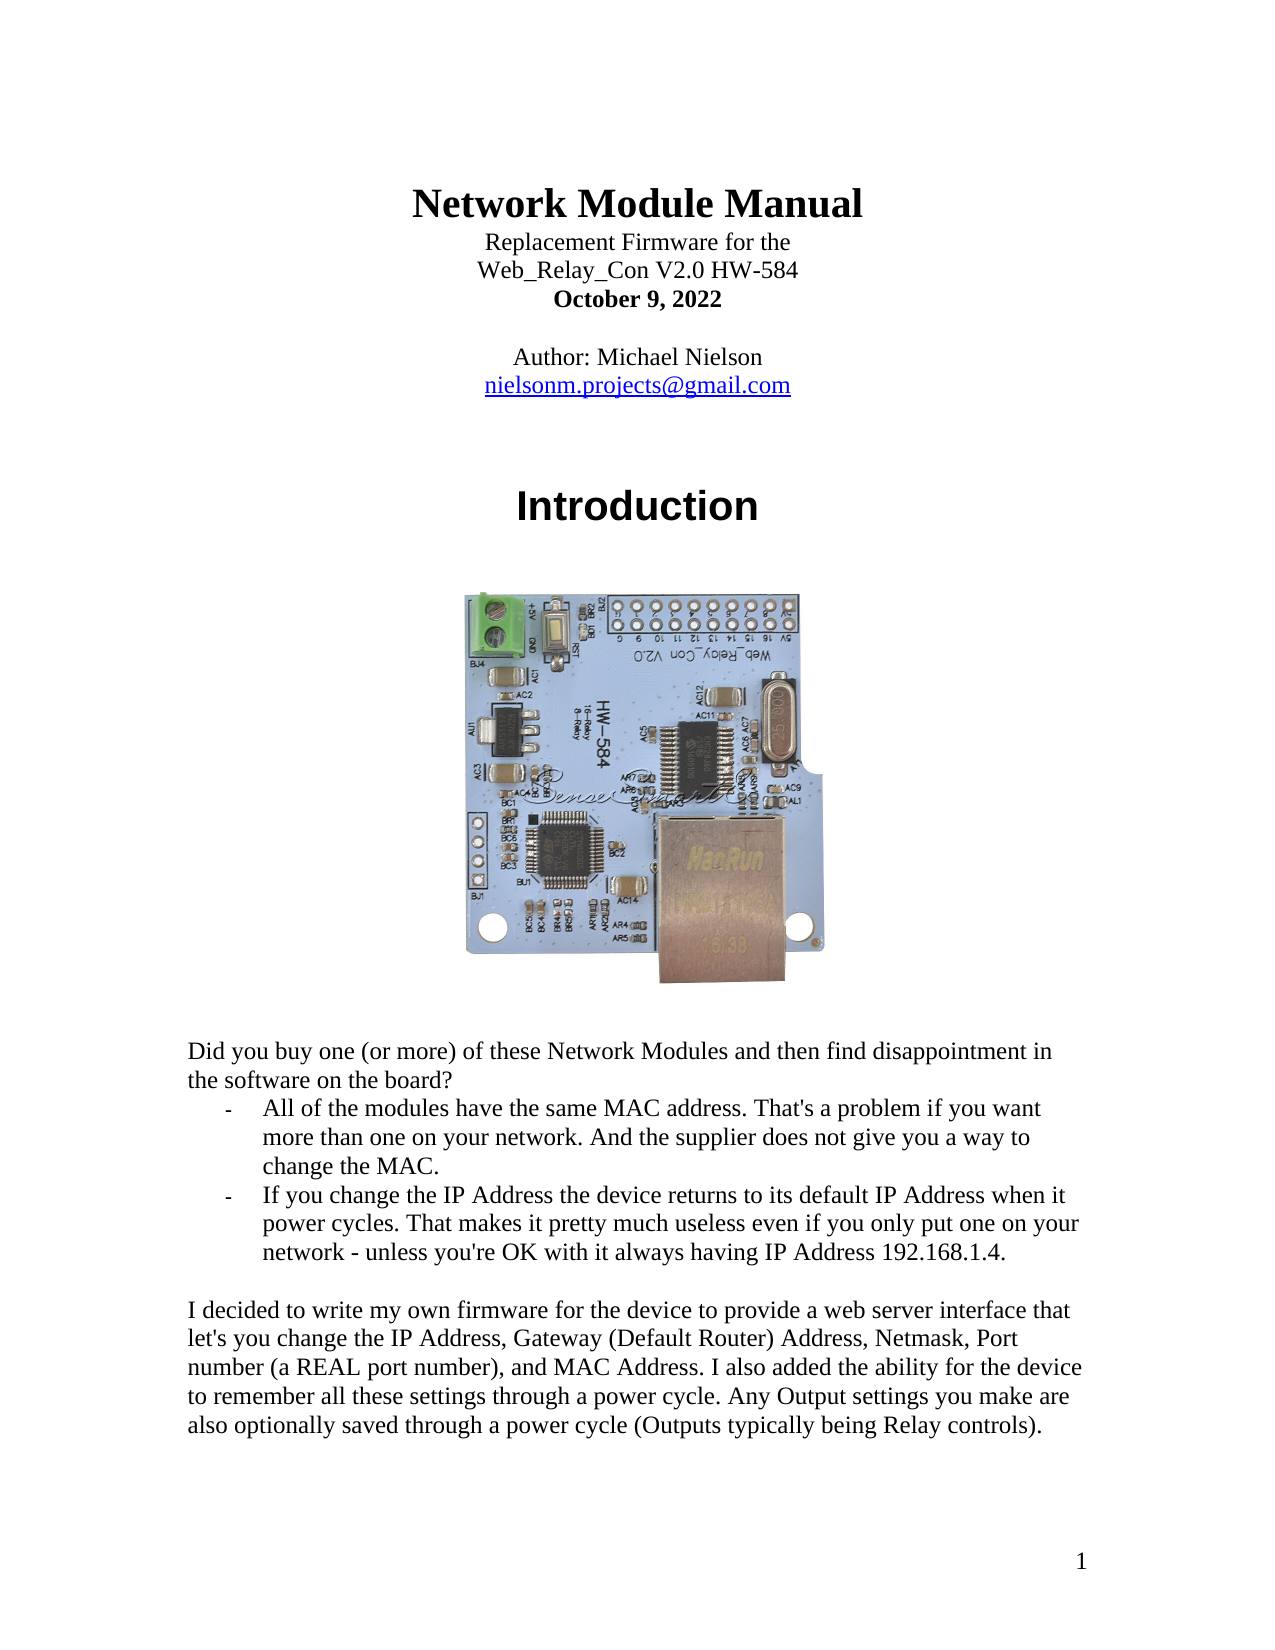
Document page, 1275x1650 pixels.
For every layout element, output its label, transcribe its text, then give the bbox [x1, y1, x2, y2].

text I decided to write my own firmware for the device to provide a web server interface that let's you change the IP Address, Gateway (Default Router) Address, Netmask, Port number (a REAL port number), and MAC Address. I also added the ability for the device to remember all these settings through a power cycle. Any Output settings you make are also optionally saved through a power cycle (Outputs typically being Relay controls). [187, 1295, 1087, 1438]
text October 9, 2022 [187, 284, 1087, 313]
text Author: Michael Nielson [187, 342, 1087, 370]
text Replacement Firmware for the [187, 227, 1087, 255]
text nielsonm.projects@gmail.com [187, 370, 1087, 399]
text Network Module Manual [187, 179, 1087, 227]
text Did you buy one (or more) of these Network Modules and then find disappointment in the software on the board? [187, 1036, 1087, 1093]
list All of the modules have the same MAC address. That's a problem if you want more than one on your network. And the supplier does not give you a way to change the MAC. [225, 1093, 1087, 1180]
picture [387, 535, 888, 1036]
text Web_Relay_Con V2.0 HW-584 [187, 255, 1087, 284]
list If you change the IP Address the device returns to its default IP Address when it power cycles. That makes it pretty much useless even if you only put one on your network - unless you're OK with it always having IP Address 192.168.1.4. [225, 1180, 1087, 1266]
subtitle Introduction [187, 482, 1087, 529]
